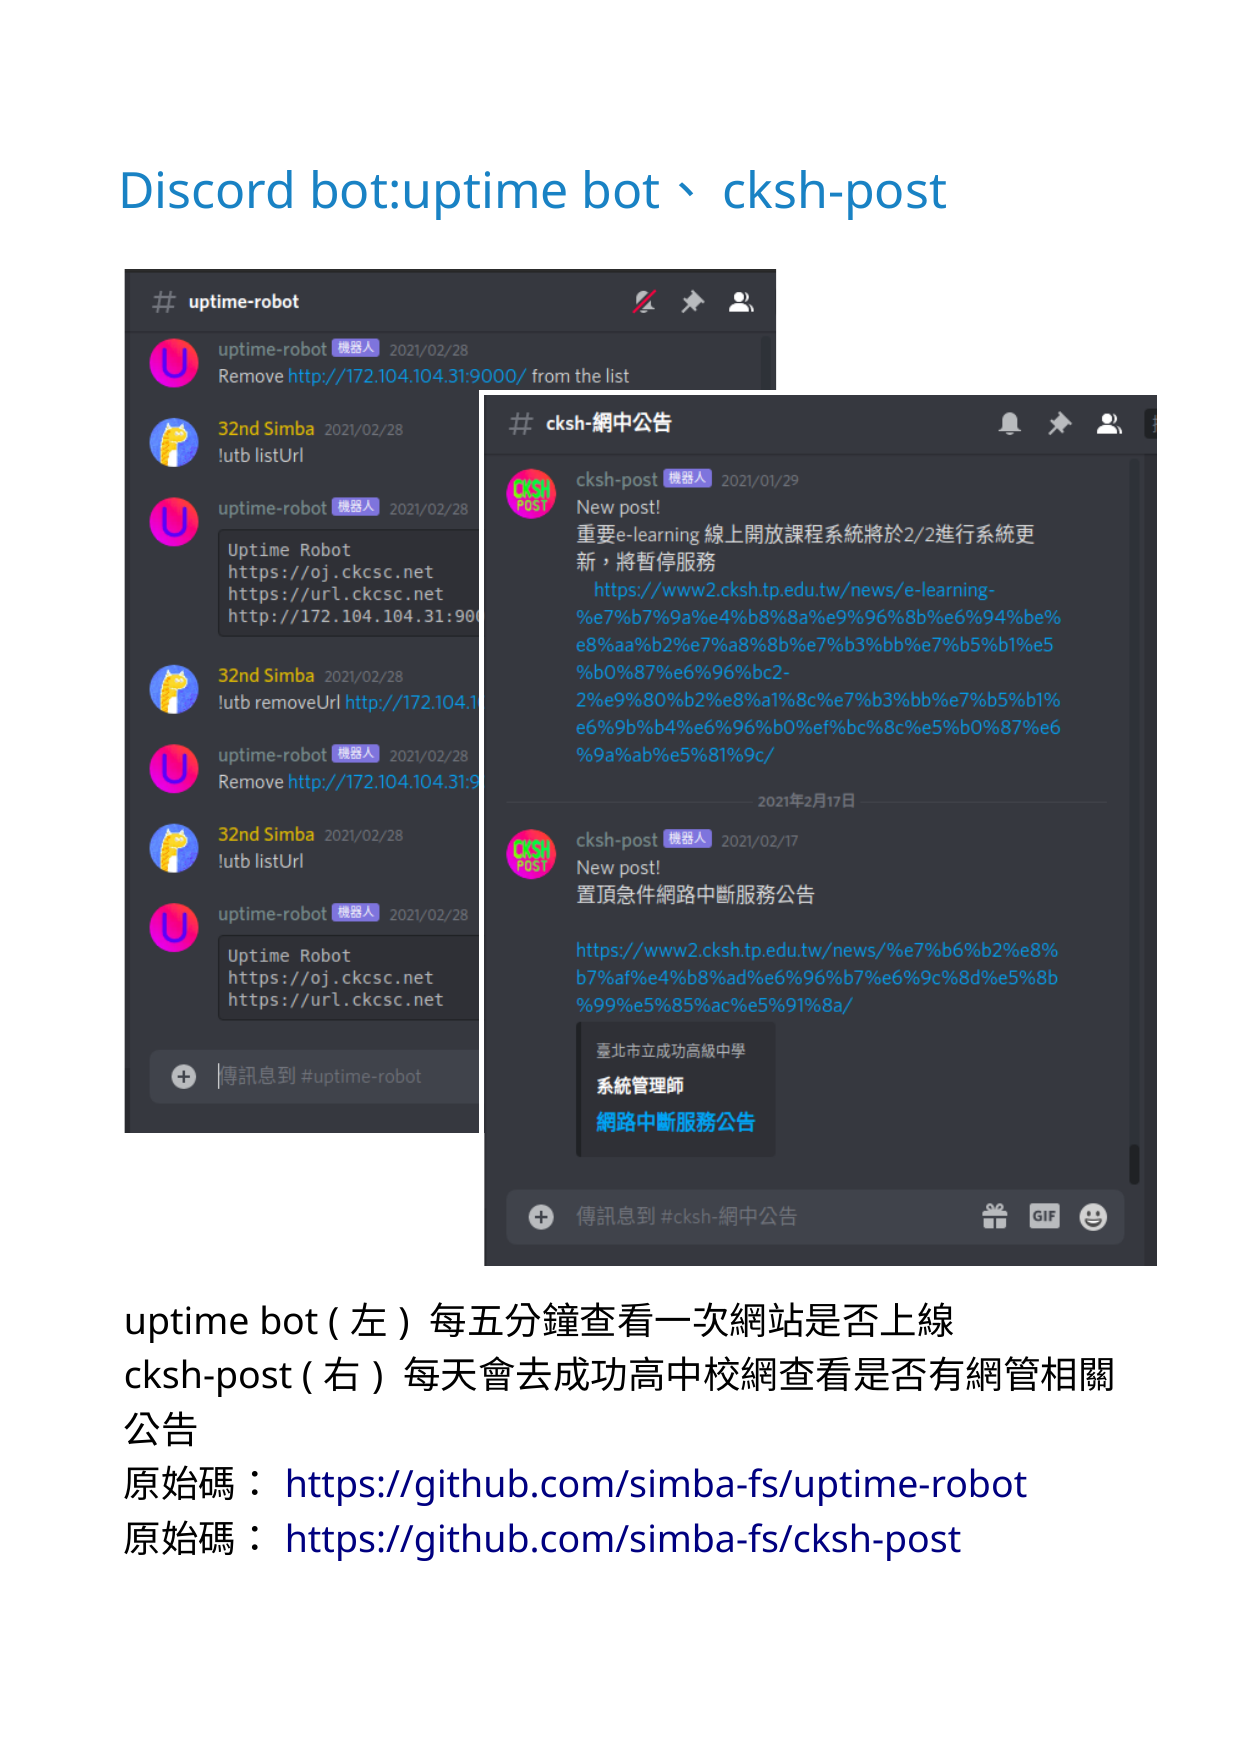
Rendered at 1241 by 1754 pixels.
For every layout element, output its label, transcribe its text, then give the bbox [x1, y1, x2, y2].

picture [484, 395, 1157, 1266]
subtitle Discord bot:uptime bot、 cksh-post [118, 151, 1122, 223]
picture [124, 269, 777, 1133]
